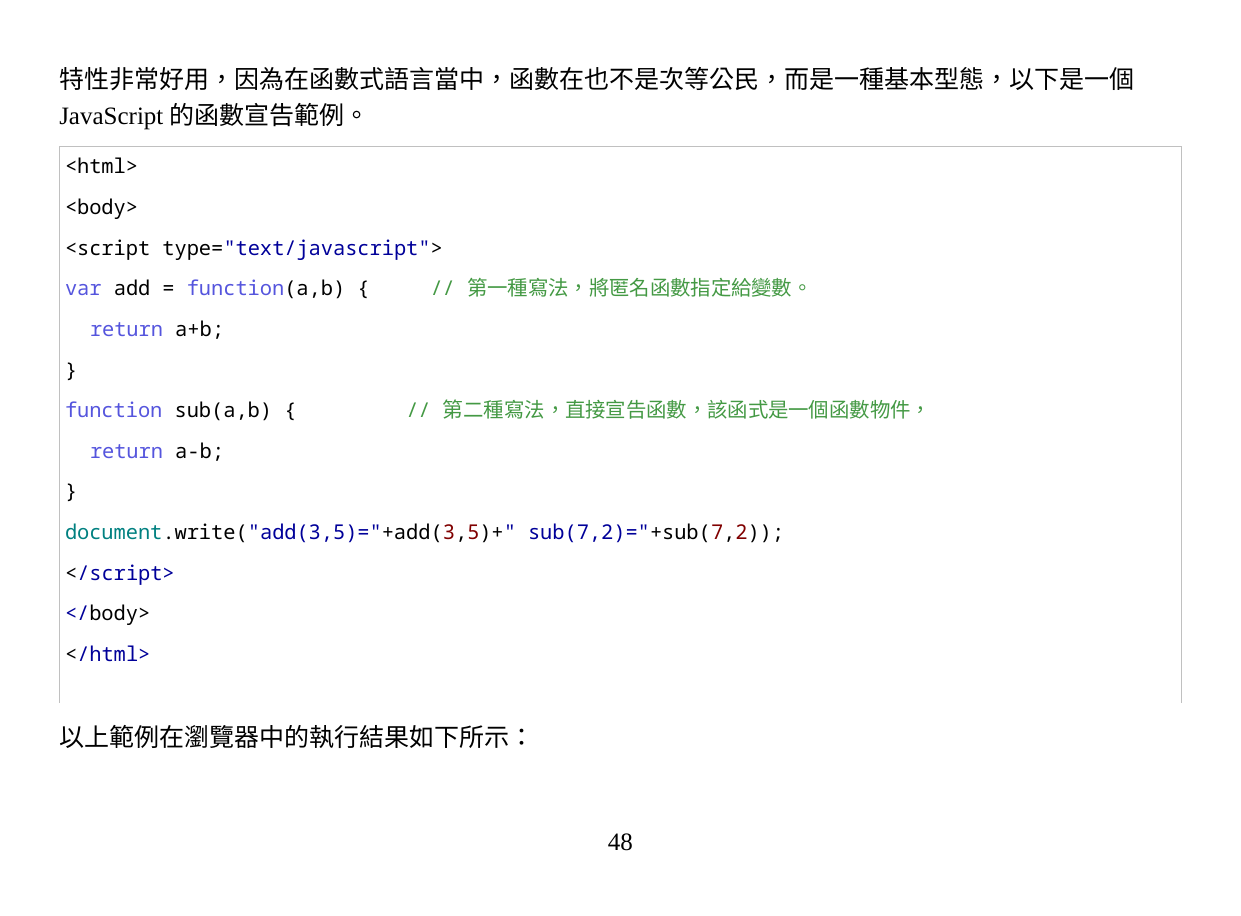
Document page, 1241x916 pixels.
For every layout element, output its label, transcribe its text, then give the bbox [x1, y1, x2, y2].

text 特性非常好用，因為在函數式語言當中，函數在也不是次等公民，而是一種基本型態，以下是一個 JavaScript 的函數宣告範例。 [59, 59, 1181, 132]
table_header <html> <body> <script type="text/javascript"> var add = function(a,b) { // 第一種寫法，將匿名函數指定給變數。 return a+b; } function sub(a,b) { // 第二種寫法，直接宣告函數，該函式是一個函數物件， return a-b; } document.write("add(3,5)="+add(3,5)+" sub(7,2)="+sub(7,2)); </script> </body> </html> [60, 147, 1181, 703]
text 以上範例在瀏覽器中的執行結果如下所示： [59, 717, 1181, 754]
